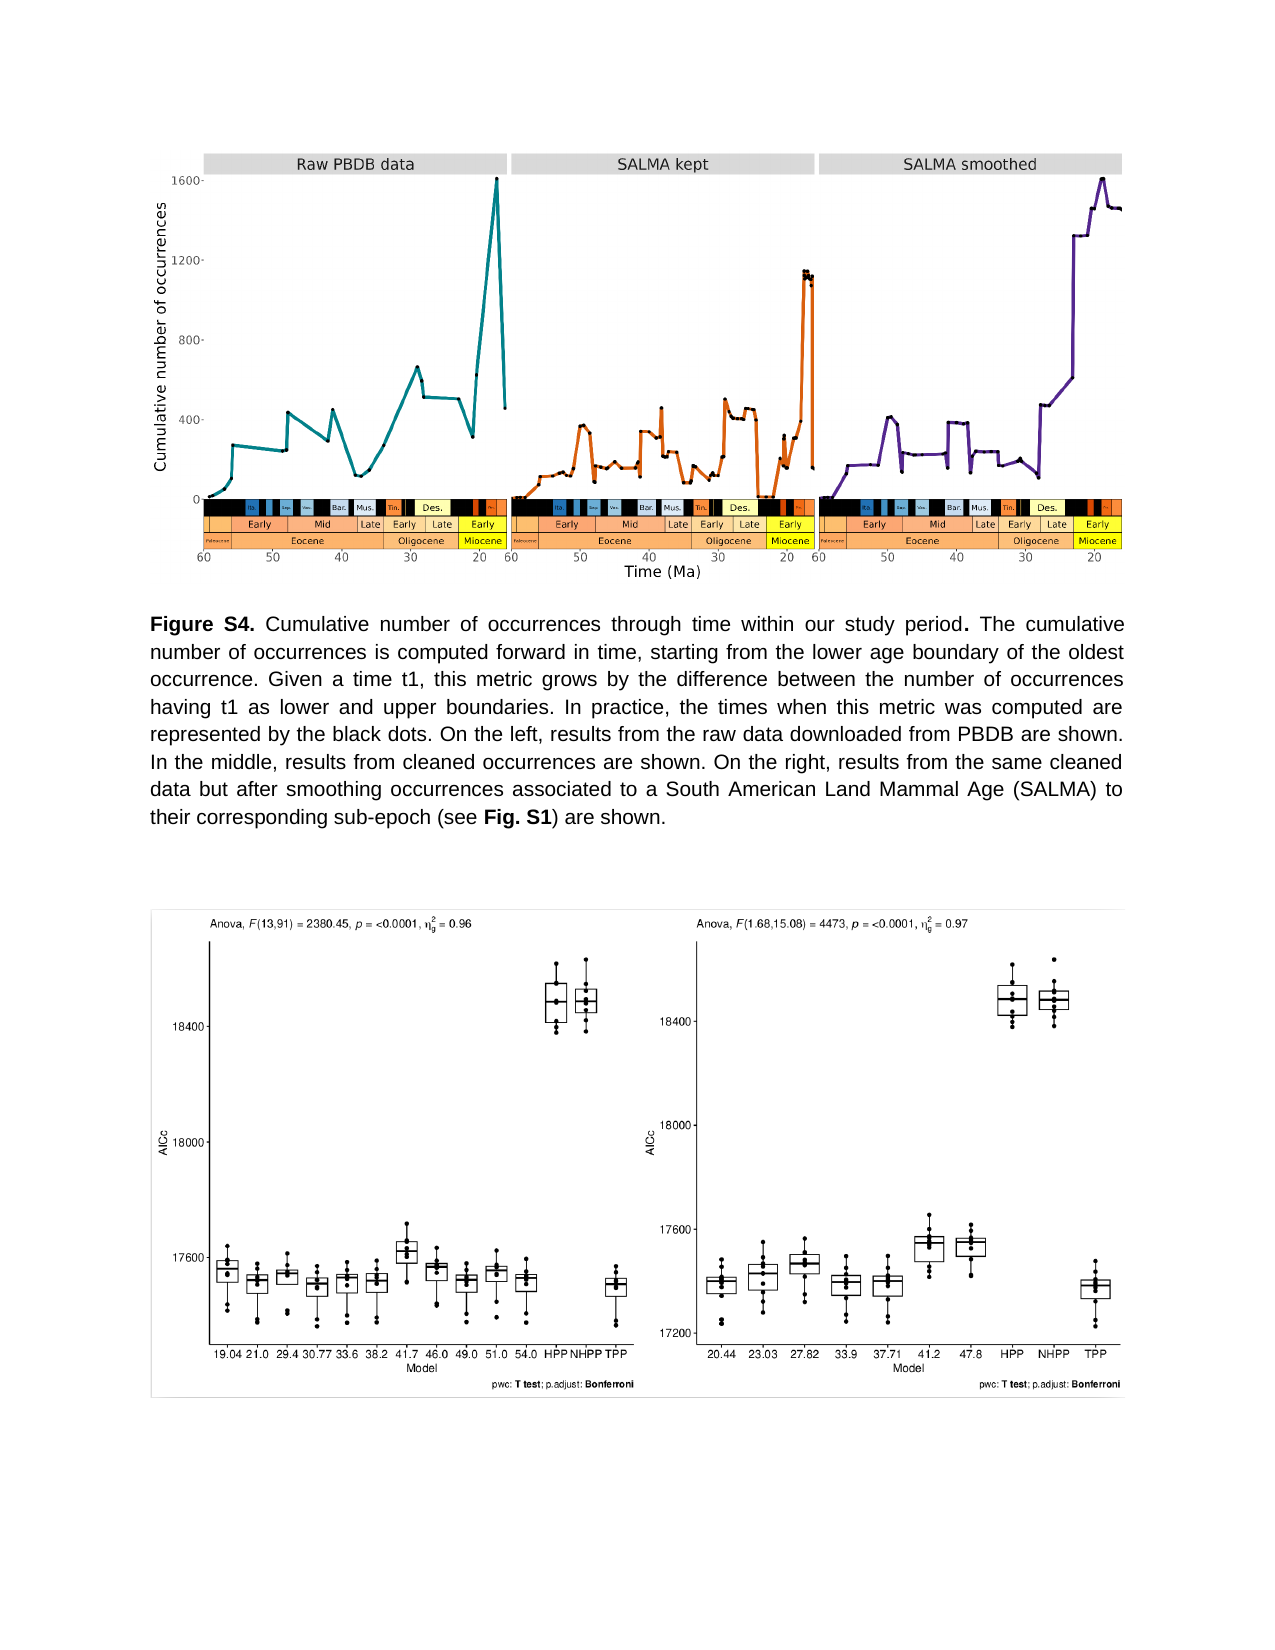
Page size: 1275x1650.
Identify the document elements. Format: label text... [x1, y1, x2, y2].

text Figure S4. Cumulative number of occurrences through time within our study period. The cumulative number of occurrences is computed forward in time, starting from the lower age boundary of the oldest occurrence. Given a time t1, this metric grows by the difference between the number of occurrences having t1 as lower and upper boundaries. In practice, the times when this metric was computed are represented by the black dots. On the left, results from the raw data downloaded from PBDB are shown. In the middle, results from cleaned occurrences are shown. On the right, results from the same cleaned data but after smoothing occurrences associated to a South American Land Mammal Age (SALMA) to their corresponding sub-epoch (see Fig. S1) are shown. [150, 612, 1125, 829]
picture [150, 909, 1125, 1398]
picture [150, 150, 1125, 584]
